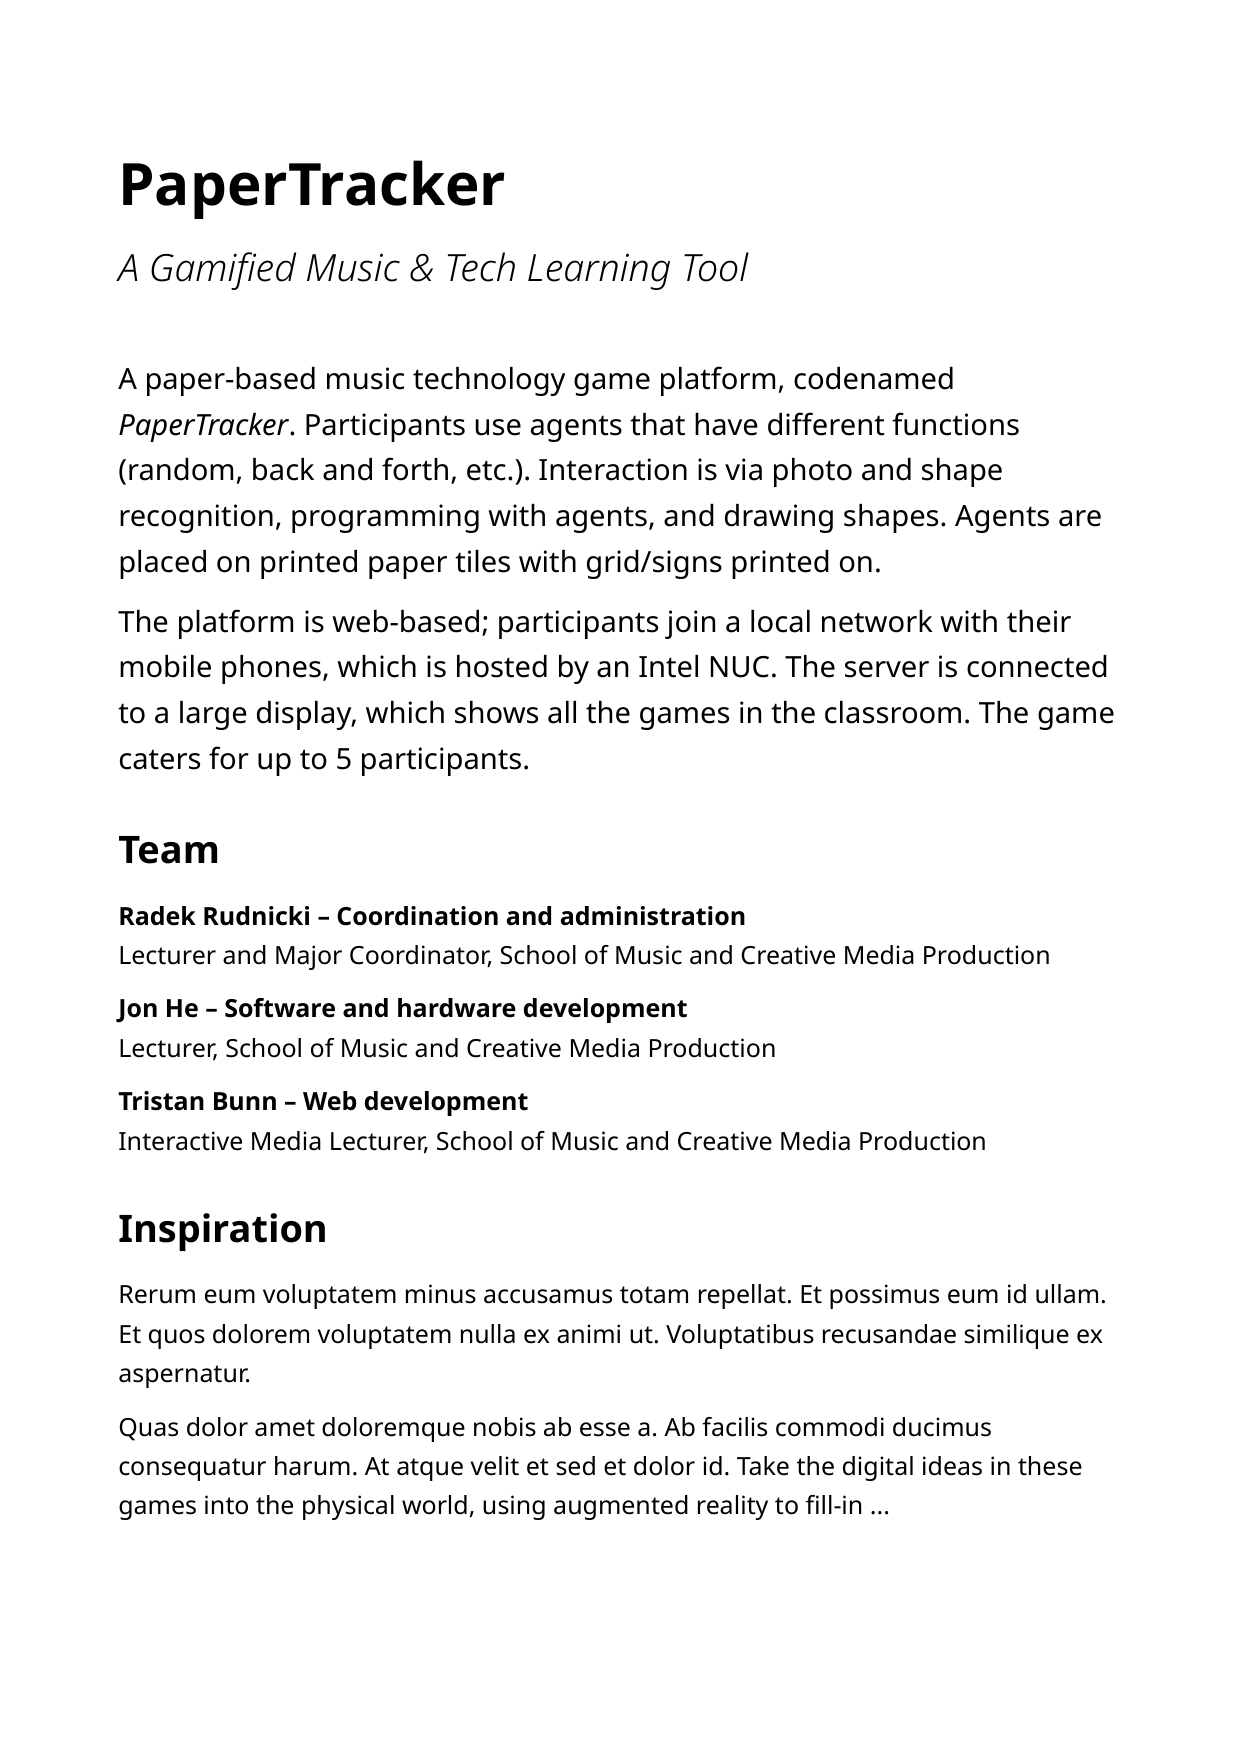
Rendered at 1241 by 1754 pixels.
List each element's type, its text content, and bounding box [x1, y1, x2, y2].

subtitle A Gamified Music & Tech Learning Tool [118, 241, 1122, 292]
text Radek Rudnicki – Coordination and administration Lecturer and Major Coordinator, School of Music and Creative Media Production [118, 898, 1122, 971]
text Quas dolor amet doloremque nobis ab esse a. Ab facilis commodi ducimus consequatur harum. At atque velit et sed et dolor id. Take the digital ideas in these games into the physical world, using augmented reality to fill-in ... [118, 1409, 1122, 1522]
title PaperTracker [118, 143, 1122, 222]
subtitle Team [118, 823, 1122, 874]
text Jon He – Software and hardware development Lecturer, School of Music and Creative Media Production [118, 991, 1122, 1064]
subtitle Inspiration [118, 1202, 1122, 1253]
text Rerum eum voluptatem minus accusamus totam repellat. Et possimus eum id ullam. Et quos dolorem voluptatem nulla ex animi ut. Voluptatibus recusandae similique ex aspernatur. [118, 1277, 1122, 1389]
text Tristan Bunn – Web development Interactive Media Lecturer, School of Music and Creative Media Production [118, 1084, 1122, 1157]
text A paper-based music technology game platform, codenamed PaperTracker. Participants use agents that have different functions (random, back and forth, etc.). Interaction is via photo and shape recognition, programming with agents, and drawing shapes. Agents are placed on printed paper tiles with grid/signs printed on. [118, 358, 1122, 581]
text The platform is web-based; participants join a local network with their mobile phones, which is hosted by an Intel NUC. The server is connected to a large display, which shows all the games in the classroom. The game caters for up to 5 participants. [118, 601, 1122, 778]
